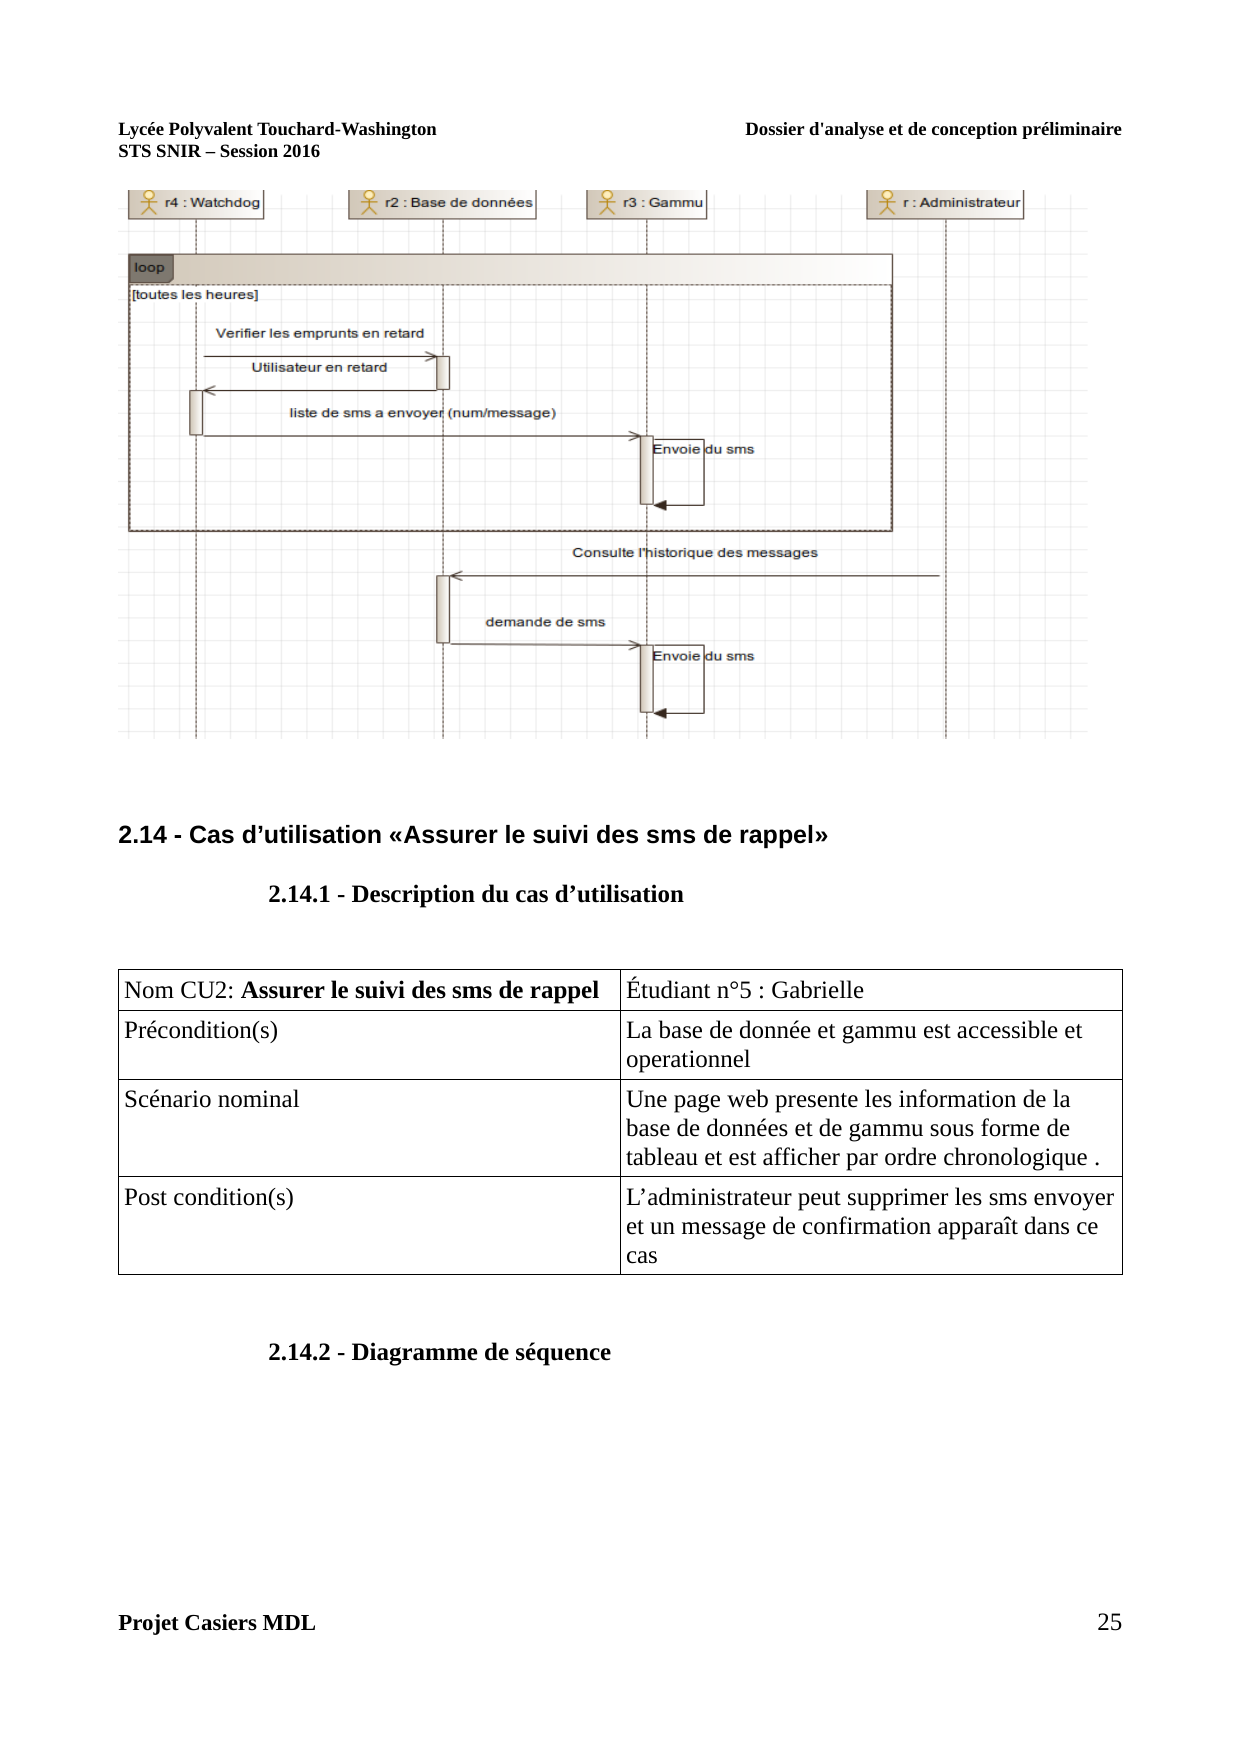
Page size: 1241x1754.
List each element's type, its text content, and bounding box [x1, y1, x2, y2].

table_cell Précondition(s) [119, 1011, 620, 1079]
table_cell Scénario nominal [119, 1080, 620, 1176]
table_cell Post condition(s) [119, 1177, 620, 1274]
table_cell La base de donnée et gammu est accessible et operationnel [621, 1011, 1122, 1079]
table_cell Une page web presente les information de la base de données et de gammu sous forme de tableau et est afficher par ordre chronologique . [621, 1080, 1122, 1176]
subtitle 2.14.1 - Description du cas d’utilisation [118, 876, 1122, 909]
table_header Étudiant n°5 : Gabrielle [621, 970, 1122, 1009]
picture [118, 190, 1088, 739]
subtitle 2.14 - Cas d’utilisation «Assurer le suivi des sms de rappel» [118, 820, 1122, 848]
table_header Nom CU2: Assurer le suivi des sms de rappel [119, 970, 620, 1009]
table_cell L’administrateur peut supprimer les sms envoyer et un message de confirmation apparaît dans ce cas [621, 1177, 1122, 1274]
subtitle 2.14.2 - Diagramme de séquence [118, 1337, 1122, 1365]
